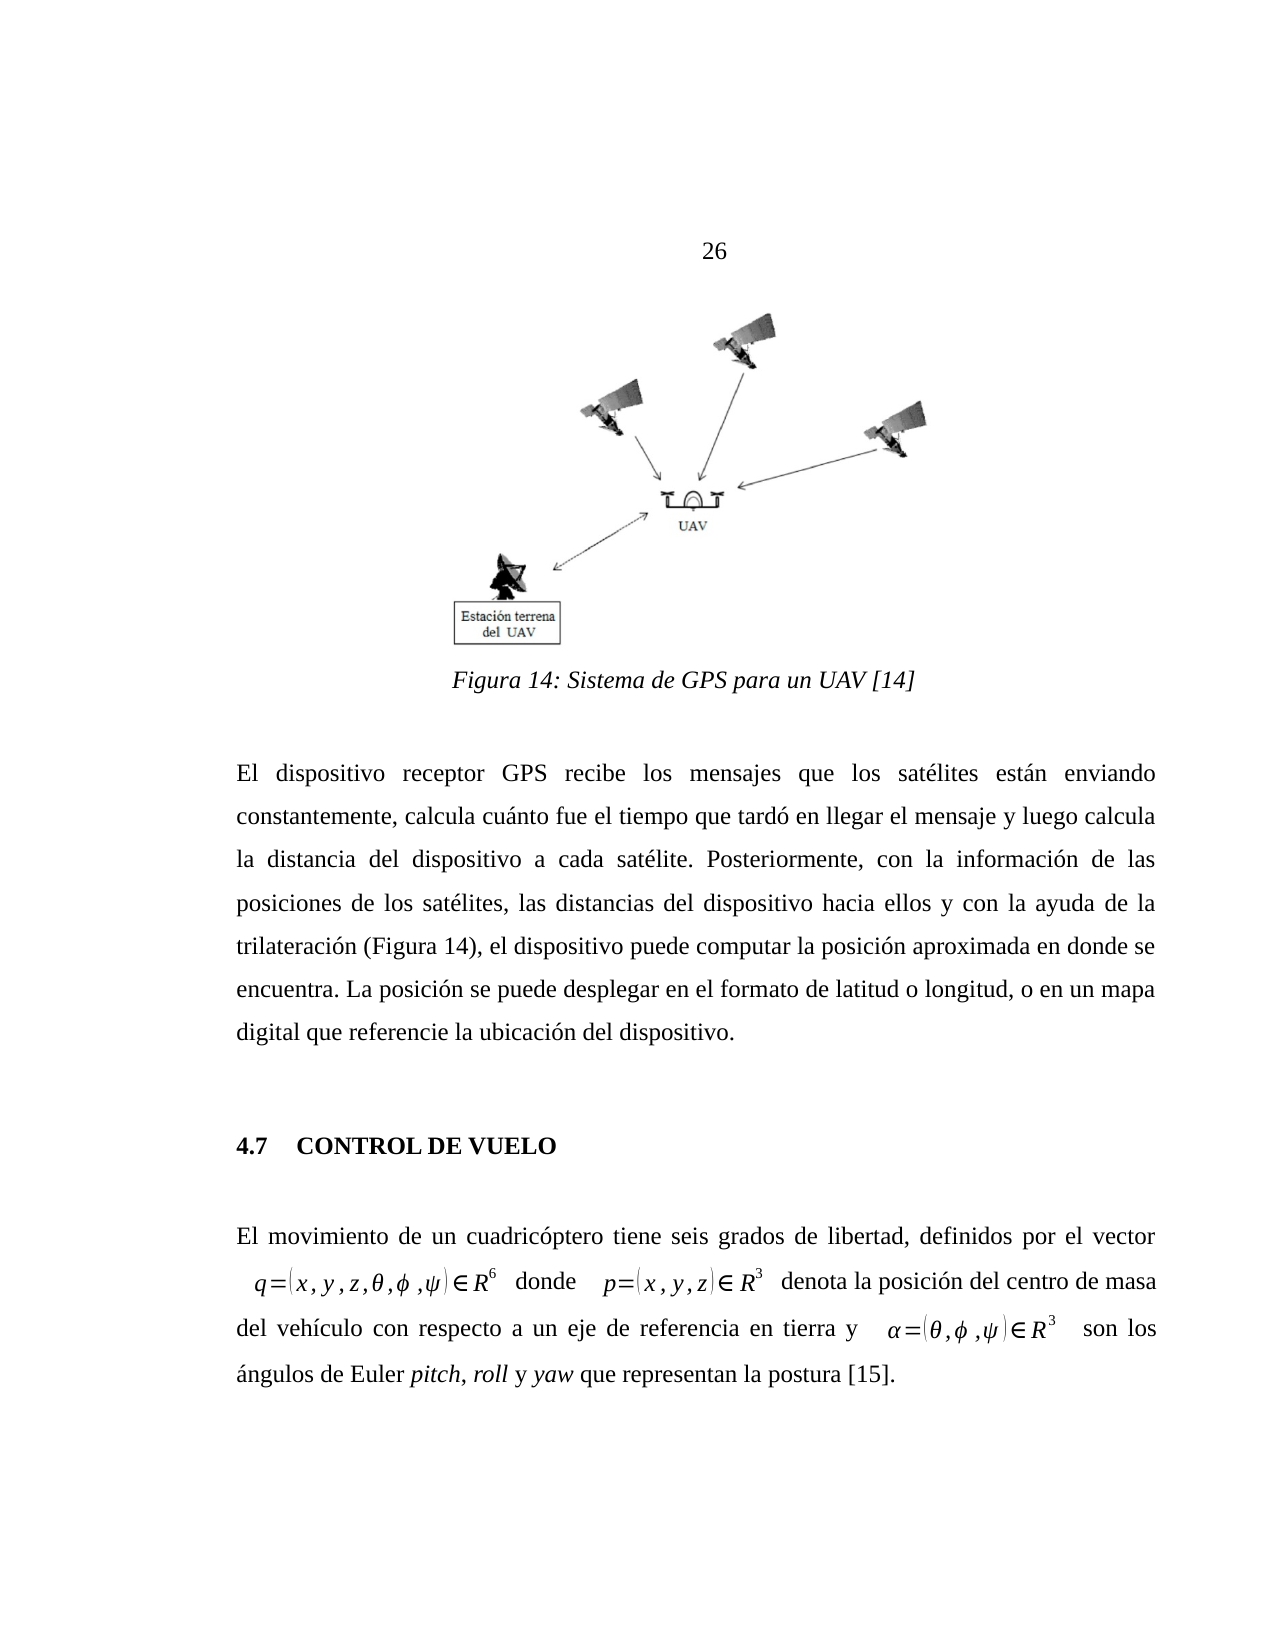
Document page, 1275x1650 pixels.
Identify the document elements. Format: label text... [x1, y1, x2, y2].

picture [451, 307, 942, 660]
text El dispositivo receptor GPS recibe los mensajes que los satélites están enviando constantemente, calcula cuánto fue el tiempo que tardó en llegar el mensaje y luego calcula la distancia del dispositivo a cada satélite. Posteriormente, con la información de las posiciones de los satélites, las distancias del dispositivo hacia ellos y con la ayuda de la trilateración (Figura 14), el dispositivo puede computar la posición aproximada en donde se encuentra. La posición se puede desplegar en el formato de latitud o longitud, o en un mapa digital que referencie la ubicación del dispositivo. [236, 758, 1157, 1046]
subtitle CONTROL DE VUELO [236, 1131, 1157, 1160]
text El movimiento de un cuadricóptero tiene seis grados de libertad, definidos por el vector donde denota la posición del centro de masa del vehículo con respecto a un eje de referencia en tierra y son los ángulos de Euler pitch, roll y yaw que representan la postura [15]. [236, 1221, 1157, 1387]
text Figura 14: Sistema de GPS para un UAV [14] [452, 660, 941, 694]
